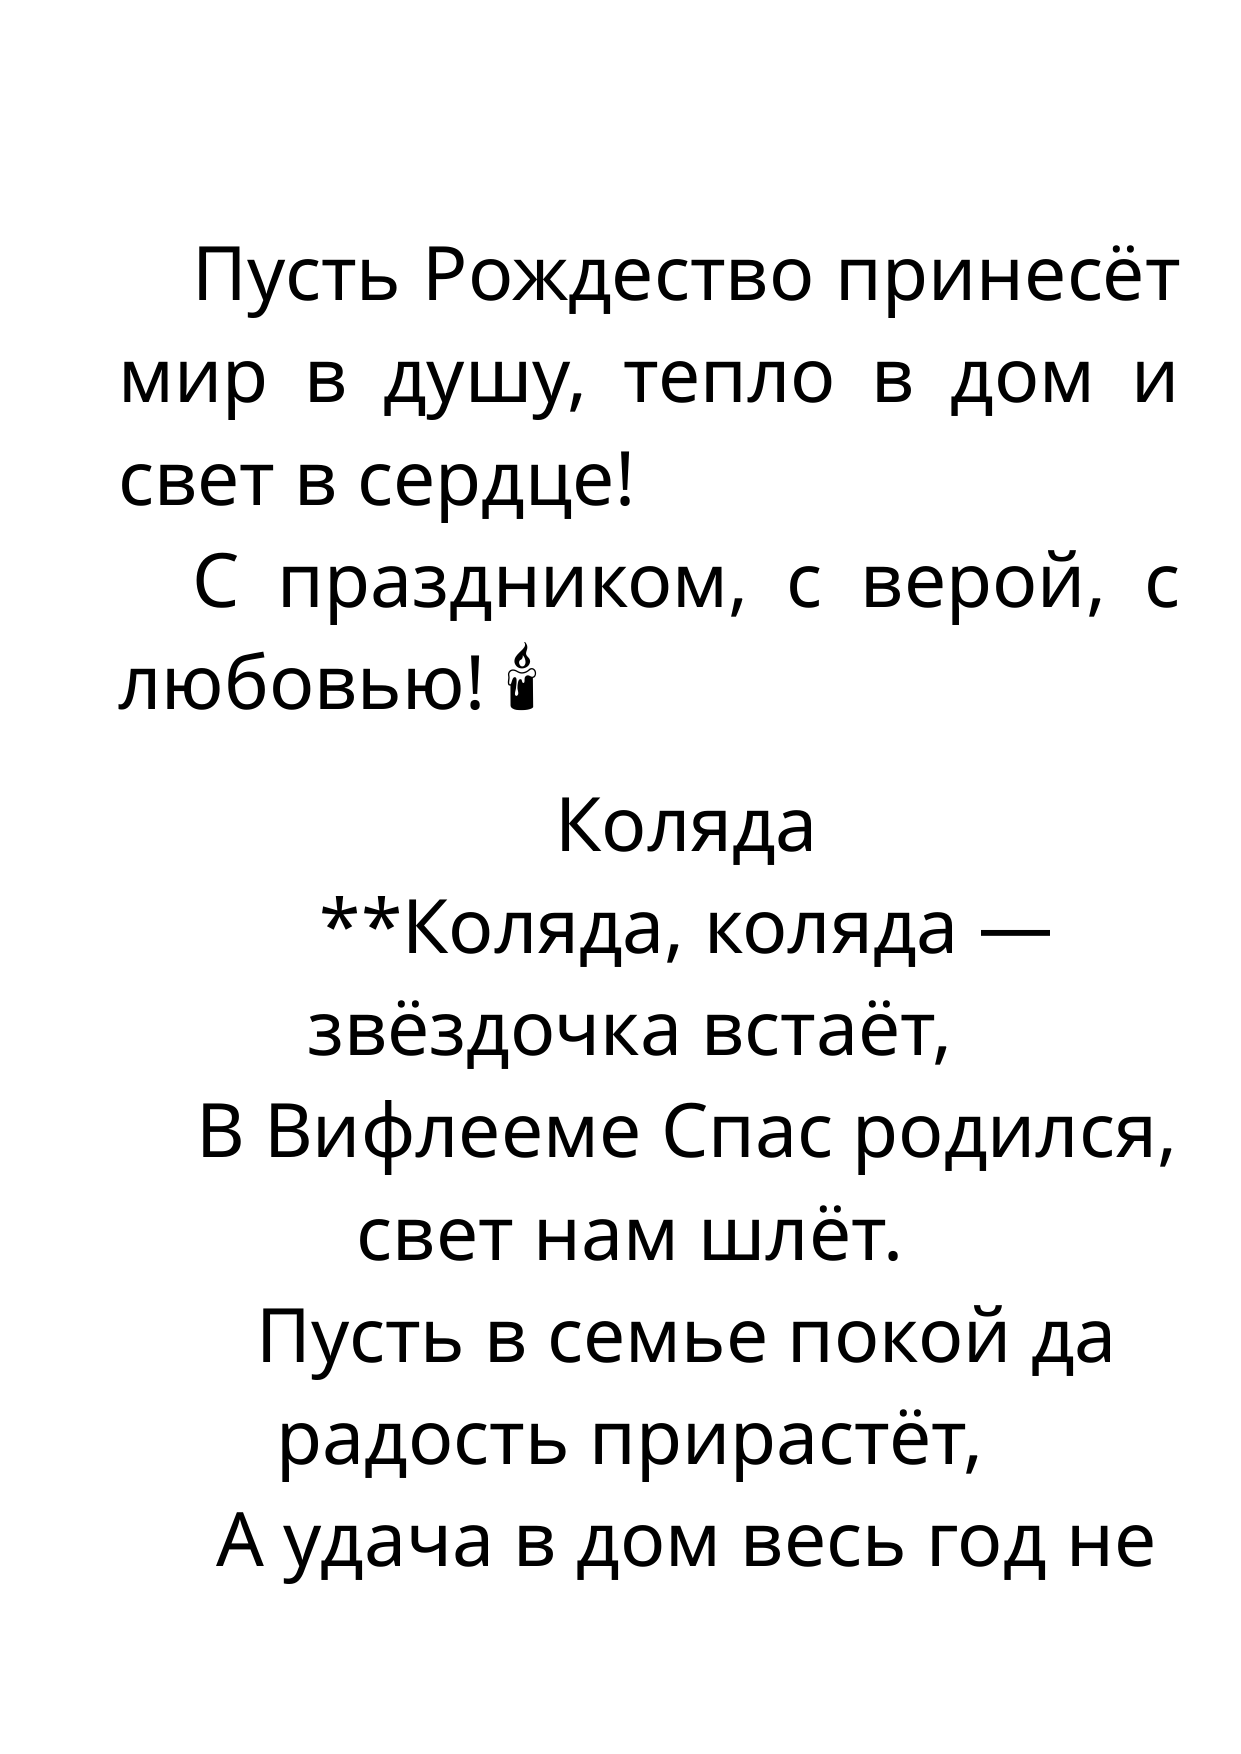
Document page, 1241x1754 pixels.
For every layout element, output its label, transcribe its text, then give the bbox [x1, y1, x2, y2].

text С праздником, с верой, с любовью! 🕯️✨ [118, 527, 1181, 731]
text Пусть в семье покой да радость прирастёт, [118, 1282, 1181, 1486]
text Коляда [118, 771, 1181, 873]
text А удача в дом весь год не [118, 1486, 1181, 1588]
text В Вифлееме Спас родился, свет нам шлёт. [118, 1077, 1181, 1282]
text Пусть Рождество принесёт мир в душу, тепло в дом и свет в сердце! [118, 220, 1181, 527]
text **Коляда, коляда — звёздочка встаёт, [118, 873, 1181, 1077]
